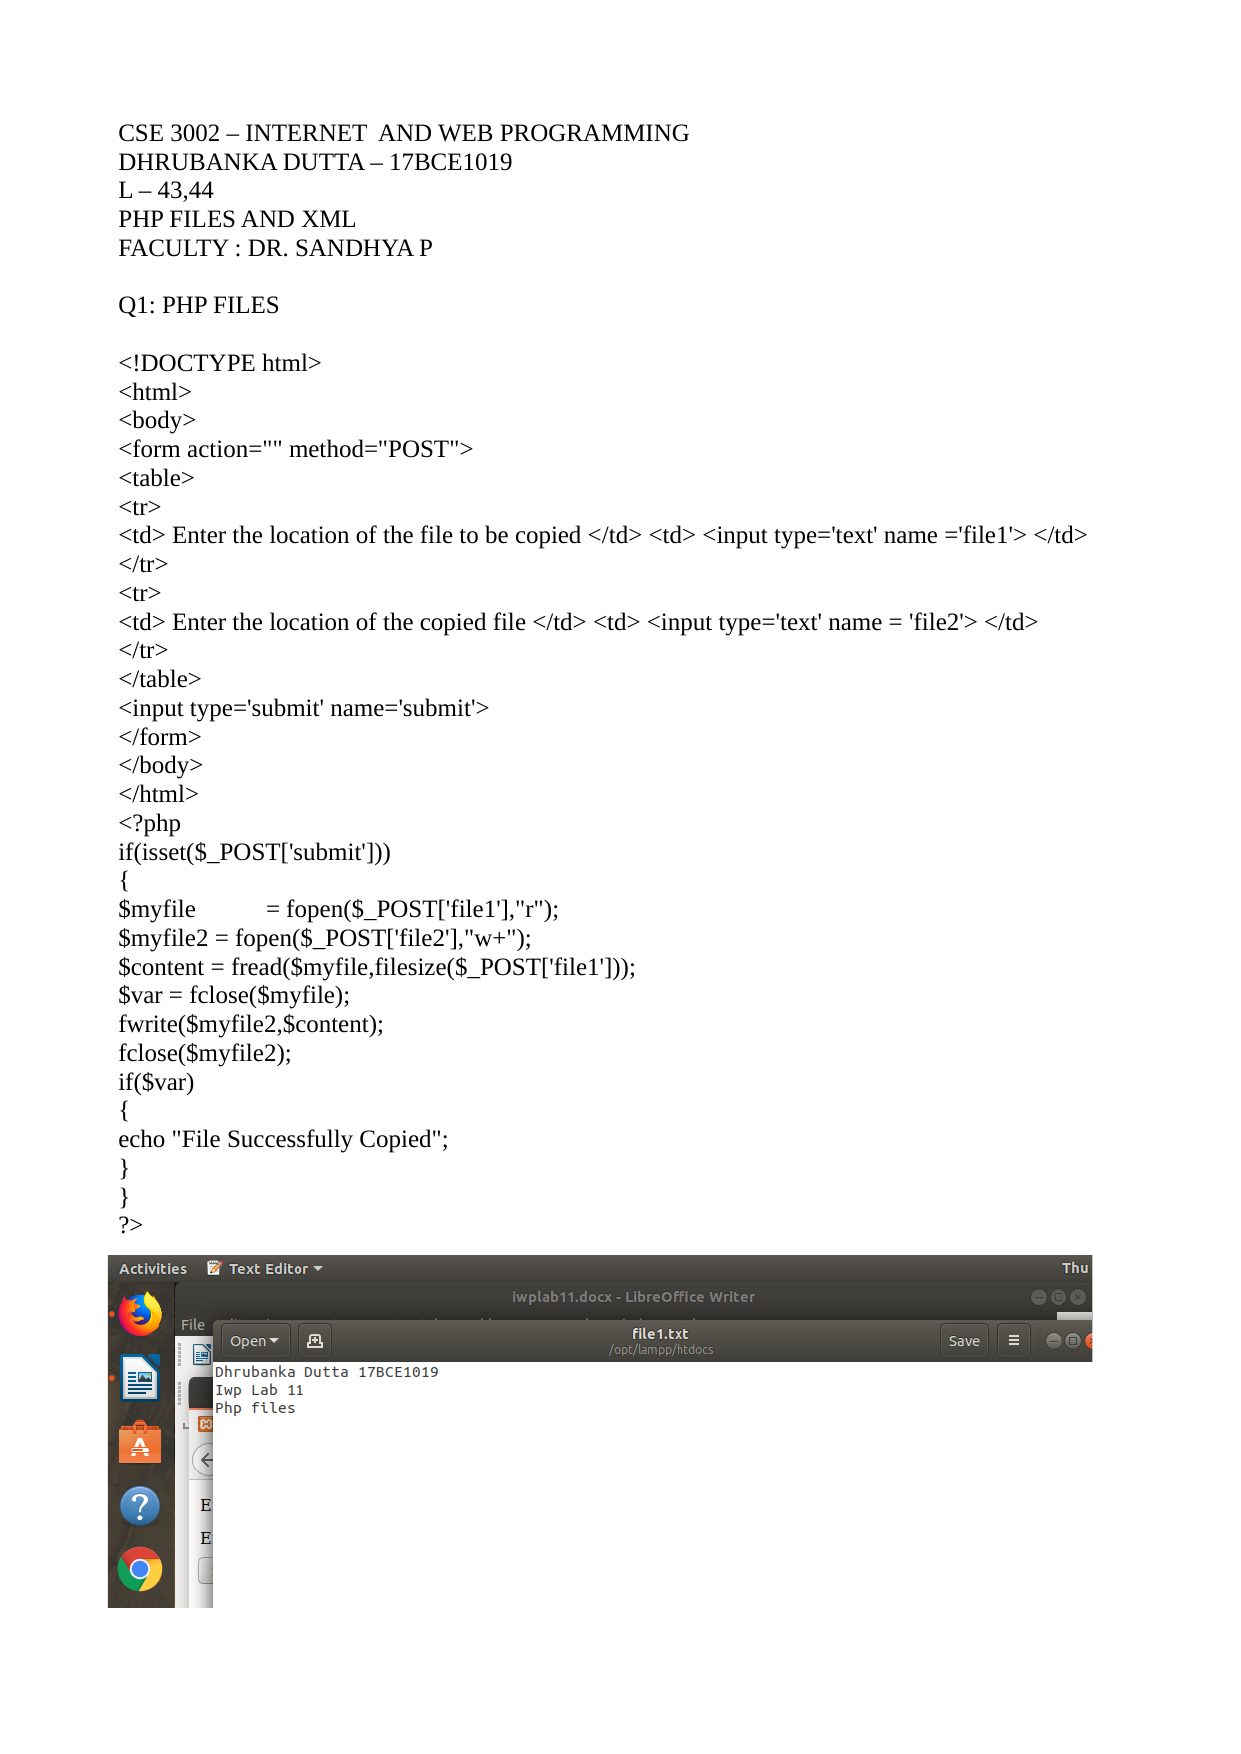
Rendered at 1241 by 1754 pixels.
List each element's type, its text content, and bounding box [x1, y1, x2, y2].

text </html> [118, 779, 1122, 808]
text if($var) [118, 1067, 1122, 1096]
text <table> [118, 463, 1122, 492]
text <html> [118, 377, 1122, 406]
text <body> [118, 406, 1122, 434]
text PHP FILES AND XML [118, 204, 1122, 233]
text fwrite($myfile2,$content); [118, 1009, 1122, 1038]
text $content = fread($myfile,filesize($_POST['file1'])); [118, 952, 1122, 981]
text Q1: PHP FILES [118, 291, 1122, 319]
text </tr> [118, 636, 1122, 664]
text $myfile = fopen($_POST['file1'],"r"); [118, 894, 1122, 923]
text <td> Enter the location of the file to be copied </td> <td> <input type='text' name ='file1'> </td> [118, 521, 1122, 549]
text echo "File Successfully Copied"; [118, 1124, 1122, 1153]
text </tr> [118, 549, 1122, 578]
text DHRUBANKA DUTTA – 17BCE1019 [118, 147, 1122, 176]
text CSE 3002 – INTERNET AND WEB PROGRAMMING [118, 118, 1122, 147]
text { [118, 866, 1122, 894]
text </body> [118, 751, 1122, 779]
text $var = fclose($myfile); [118, 981, 1122, 1009]
text </form> [118, 722, 1122, 751]
text } [118, 1153, 1122, 1182]
text <tr> [118, 578, 1122, 607]
text { [118, 1096, 1122, 1124]
text FACULTY : DR. SANDHYA P [118, 233, 1122, 262]
text <td> Enter the location of the copied file </td> <td> <input type='text' name = 'file2'> </td> [118, 607, 1122, 636]
text $myfile2 = fopen($_POST['file2'],"w+"); [118, 923, 1122, 952]
text <tr> [118, 492, 1122, 521]
text <input type='submit' name='submit'> [118, 693, 1122, 722]
text <!DOCTYPE html> [118, 348, 1122, 377]
text } [118, 1182, 1122, 1211]
text ?> [118, 1211, 1122, 1239]
text fclose($myfile2); [118, 1038, 1122, 1067]
text <?php [118, 808, 1122, 837]
text </table> [118, 664, 1122, 693]
text <form action="" method="POST"> [118, 434, 1122, 463]
text if(isset($_POST['submit'])) [118, 837, 1122, 866]
text L – 43,44 [118, 176, 1122, 204]
